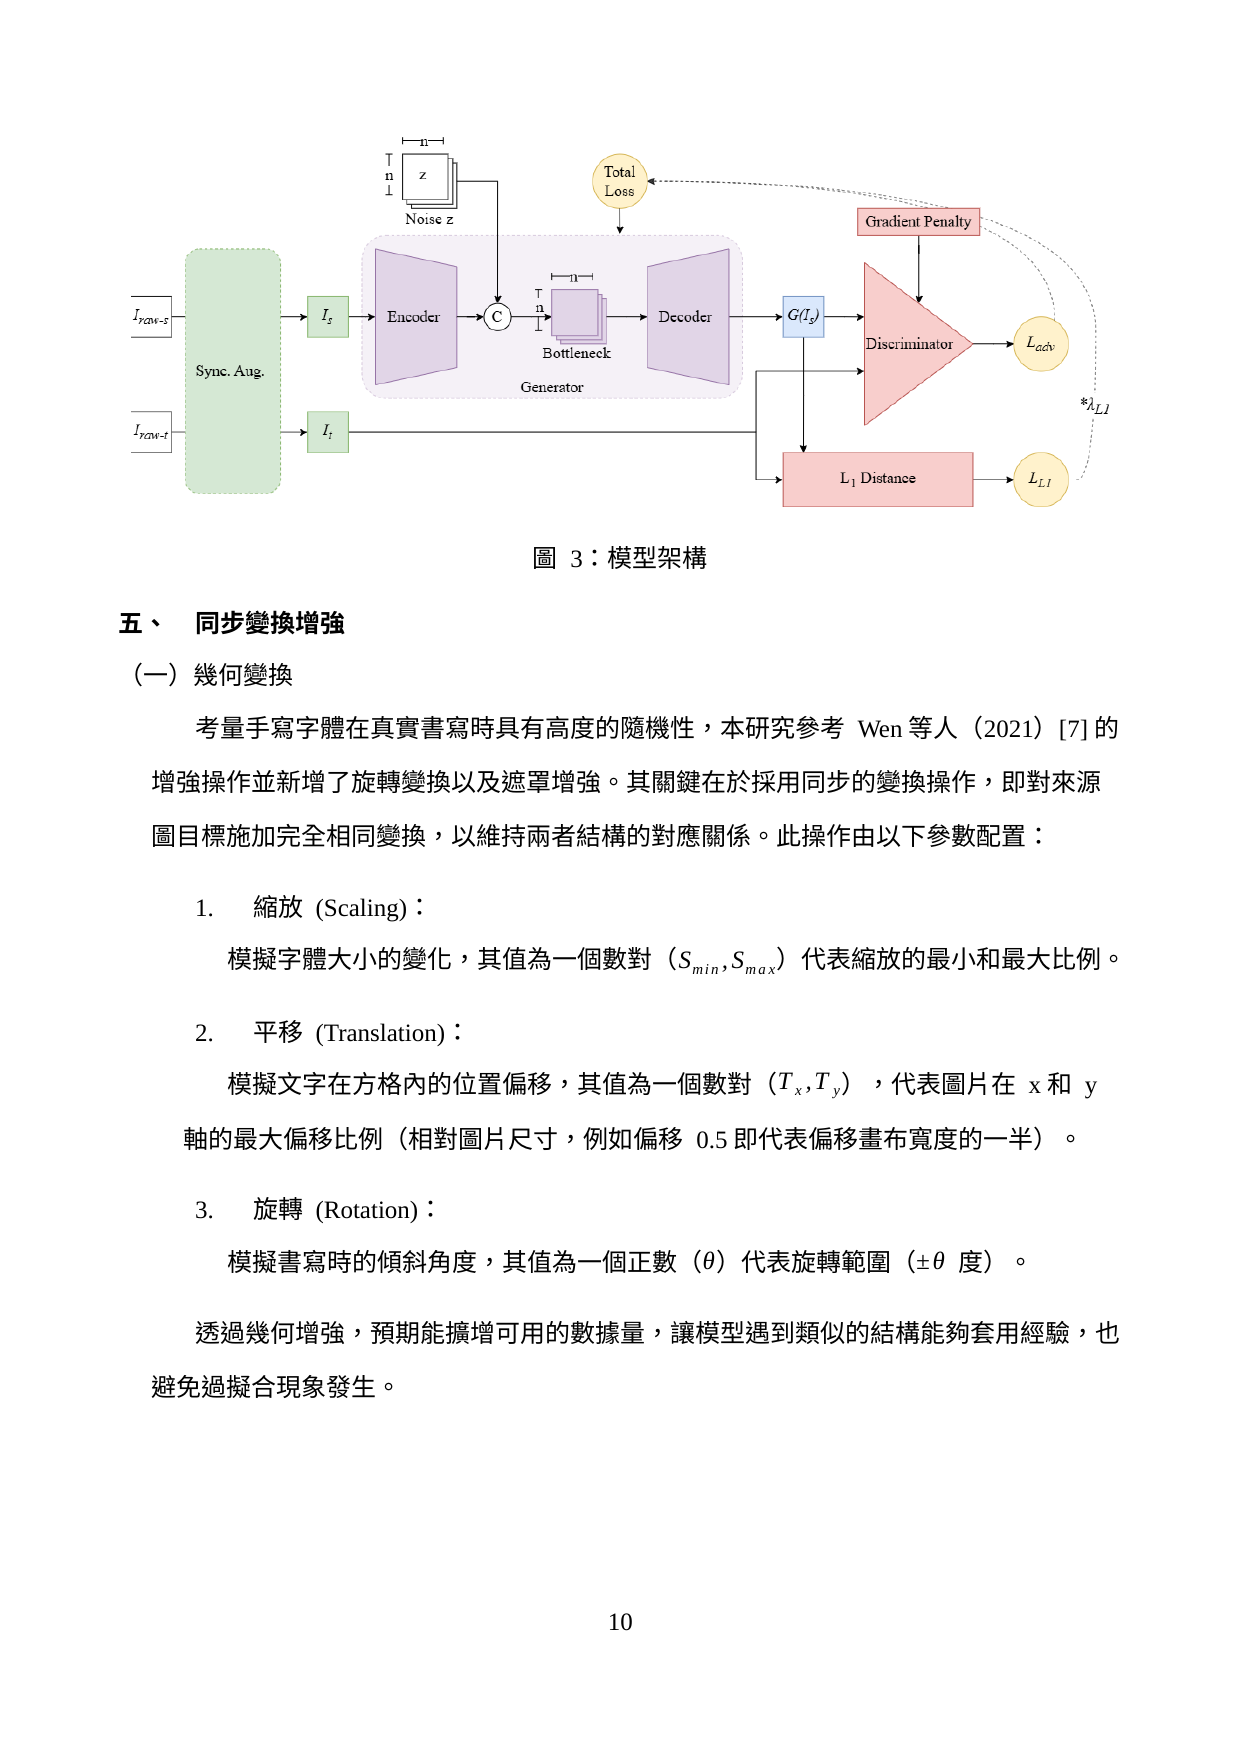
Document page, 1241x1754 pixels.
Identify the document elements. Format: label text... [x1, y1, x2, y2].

text 圖 3：模型架構 [171, 507, 1069, 574]
text 模擬字體大小的變化，其值為一個數對（）代表縮放的最小和最大比例。 [184, 940, 1122, 978]
subtitle 縮放 (Scaling)： [165, 887, 1122, 924]
text 透過幾何增強，預期能擴增可用的數據量，讓模型遇到類似的結構能夠套用經驗，也避免過擬合現象發生。 [151, 1313, 1122, 1404]
subtitle 同步變換增強 [118, 603, 1122, 639]
subtitle 旋轉 (Rotation)： [165, 1190, 1122, 1226]
picture [131, 131, 1110, 507]
text 模擬書寫時的傾斜角度，其值為一個正數（）代表旋轉範圍（ 度）。 [184, 1242, 1122, 1279]
subtitle 平移 (Translation)： [165, 1012, 1122, 1049]
subtitle 幾何變換 [118, 656, 1122, 692]
text 模擬文字在方格內的位置偏移，其值為一個數對（），代表圖片在 x 和 y 軸的最大偏移比例（相對圖片尺寸，例如偏移 0.5 即代表偏移畫布寬度的一半）。 [184, 1065, 1122, 1156]
text 考量手寫字體在真實書寫時具有高度的隨機性，本研究參考 Wen 等人（2021）[7] 的增強操作並新增了旋轉變換以及遮罩增強。其關鍵在於採用同步的變換操作，即對來源圖目標施加完全相同變換，以維持兩者結構的對應關係。此操作由以下參數配置： [151, 708, 1122, 853]
